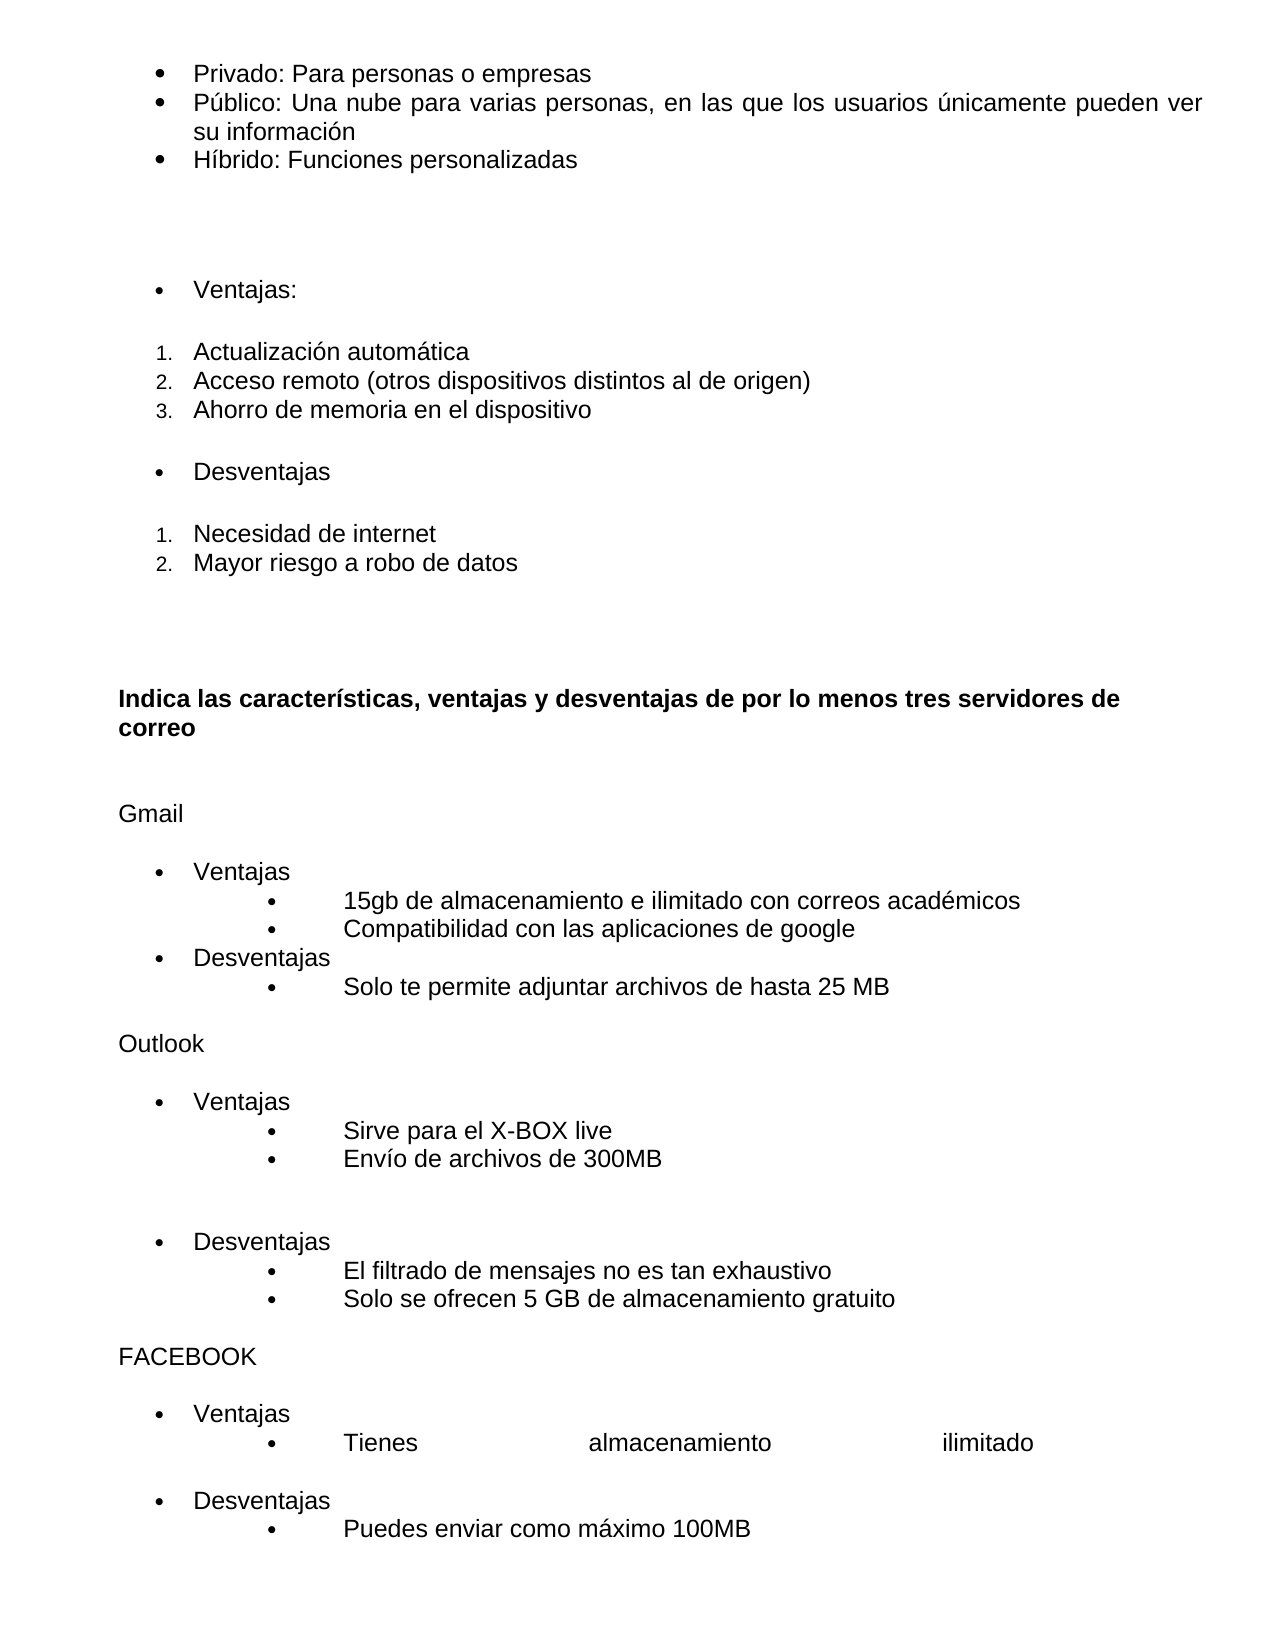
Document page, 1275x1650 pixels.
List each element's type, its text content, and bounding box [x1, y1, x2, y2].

list Ventajas [156, 1087, 1205, 1116]
list Ahorro de memoria en el dispositivo [156, 395, 1205, 423]
list Ventajas [156, 1399, 1205, 1428]
list Sirve para el X-BOX live [268, 1116, 1205, 1144]
list Desventajas [156, 1486, 1205, 1514]
list Desventajas [156, 943, 1205, 972]
list Híbrido: Funciones personalizadas [156, 146, 1205, 174]
list Solo se ofrecen 5 GB de almacenamiento gratuito [268, 1284, 1205, 1313]
list Solo te permite adjuntar archivos de hasta 25 MB [268, 972, 1205, 1001]
list El filtrado de mensajes no es tan exhaustivo [268, 1256, 1205, 1284]
list Ventajas: [156, 275, 1205, 304]
list Necesidad de internet [156, 519, 1205, 548]
list Mayor riesgo a robo de datos [156, 548, 1205, 577]
list Ventajas [156, 857, 1205, 886]
list Envío de archivos de 300MB [268, 1144, 1205, 1173]
list Desventajas [156, 457, 1205, 486]
list Compatibilidad con las aplicaciones de google [268, 914, 1205, 943]
list 15gb de almacenamiento e ilimitado con correos académicos [268, 886, 1205, 914]
text Gmail [118, 799, 1205, 828]
text Outlook [118, 1029, 1205, 1058]
text FACEBOOK [118, 1342, 1205, 1371]
text Indica las características, ventajas y desventajas de por lo menos tres servidores de correo [118, 684, 1205, 742]
list Puedes enviar como máximo 100MB [268, 1514, 1205, 1543]
list Actualización automática [156, 337, 1205, 366]
list Privado: Para personas o empresas [156, 59, 1205, 88]
list Desventajas [156, 1227, 1205, 1256]
list Acceso remoto (otros dispositivos distintos al de origen) [156, 366, 1205, 395]
list Tienes almacenamiento ilimitado [268, 1428, 1205, 1486]
list Público: Una nube para varias personas, en las que los usuarios únicamente pueden ver su información [156, 88, 1205, 146]
